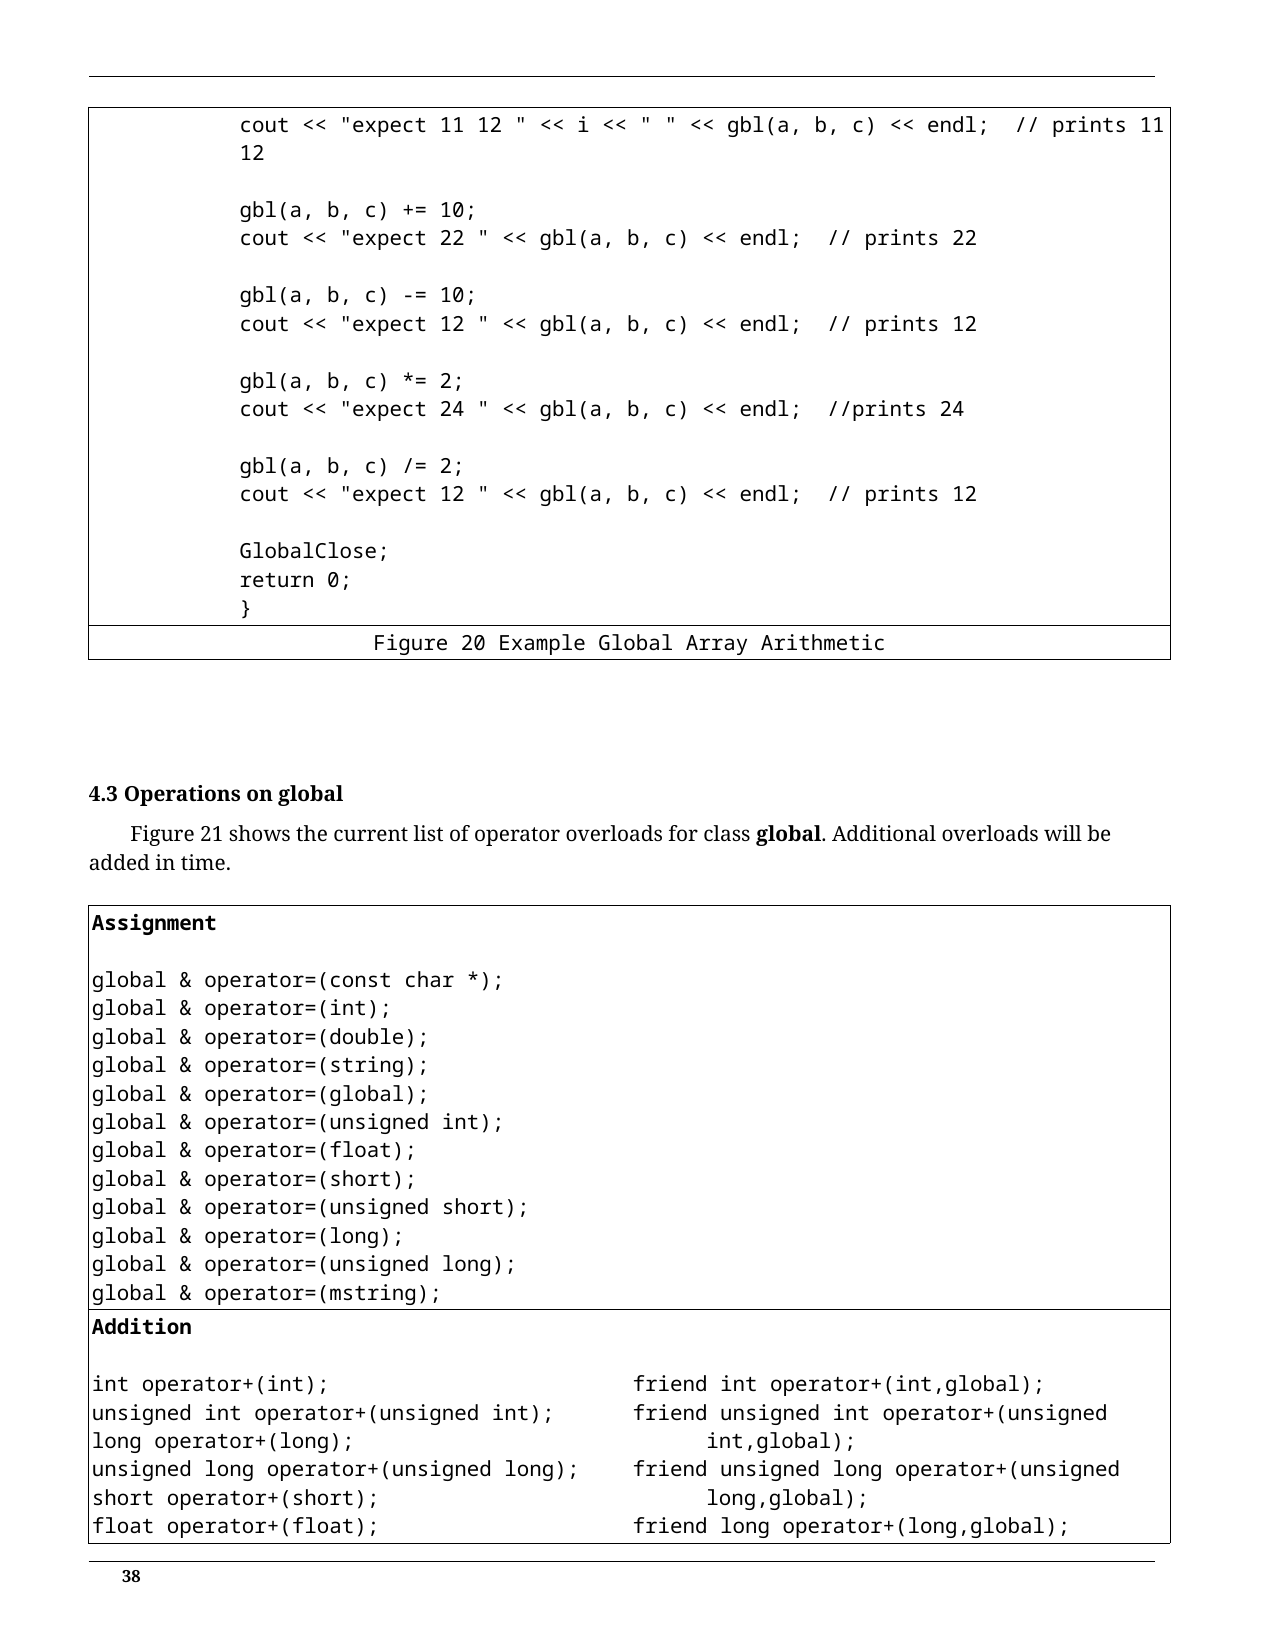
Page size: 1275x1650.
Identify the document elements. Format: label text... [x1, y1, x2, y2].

table_cell Addition int operator+(int); unsigned int operator+(unsigned int); long operator+(long); unsigned long operator+(unsigned long); short operator+(short); float operator+(float); [89, 1310, 629, 1543]
subtitle Operations on global [88, 779, 1170, 808]
table_header cout << "expect 11 12 " << i << " " << gbl(a, b, c) << endl; // prints 11 12 gbl(a, b, c) += 10; cout << "expect 22 " << gbl(a, b, c) << endl; // prints 22 gbl(a, b, c) -= 10; cout << "expect 12 " << gbl(a, b, c) << endl; // prints 12 gbl(a, b, c) *= 2; cout << "expect 24 " << gbl(a, b, c) << endl; //prints 24 gbl(a, b, c) /= 2; cout << "expect 12 " << gbl(a, b, c) << endl; // prints 12 GlobalClose; return 0; } [89, 108, 1170, 625]
table_cell friend int operator+(int,global); friend unsigned int operator+(unsigned int,global); friend unsigned long operator+(unsigned long,global); friend long operator+(long,global); [629, 1310, 1170, 1543]
table_header Assignment global & operator=(const char *); global & operator=(int); global & operator=(double); global & operator=(string); global & operator=(global); global & operator=(unsigned int); global & operator=(float); global & operator=(short); global & operator=(unsigned short); global & operator=(long); global & operator=(unsigned long); global & operator=(mstring); [89, 906, 629, 1309]
table_cell Figure 20 Example Global Array Arithmetic [89, 626, 1170, 659]
table_header [629, 906, 1170, 1309]
text Figure 21 shows the current list of operator overloads for class global. Additional overloads will be added in time. [88, 819, 1155, 876]
